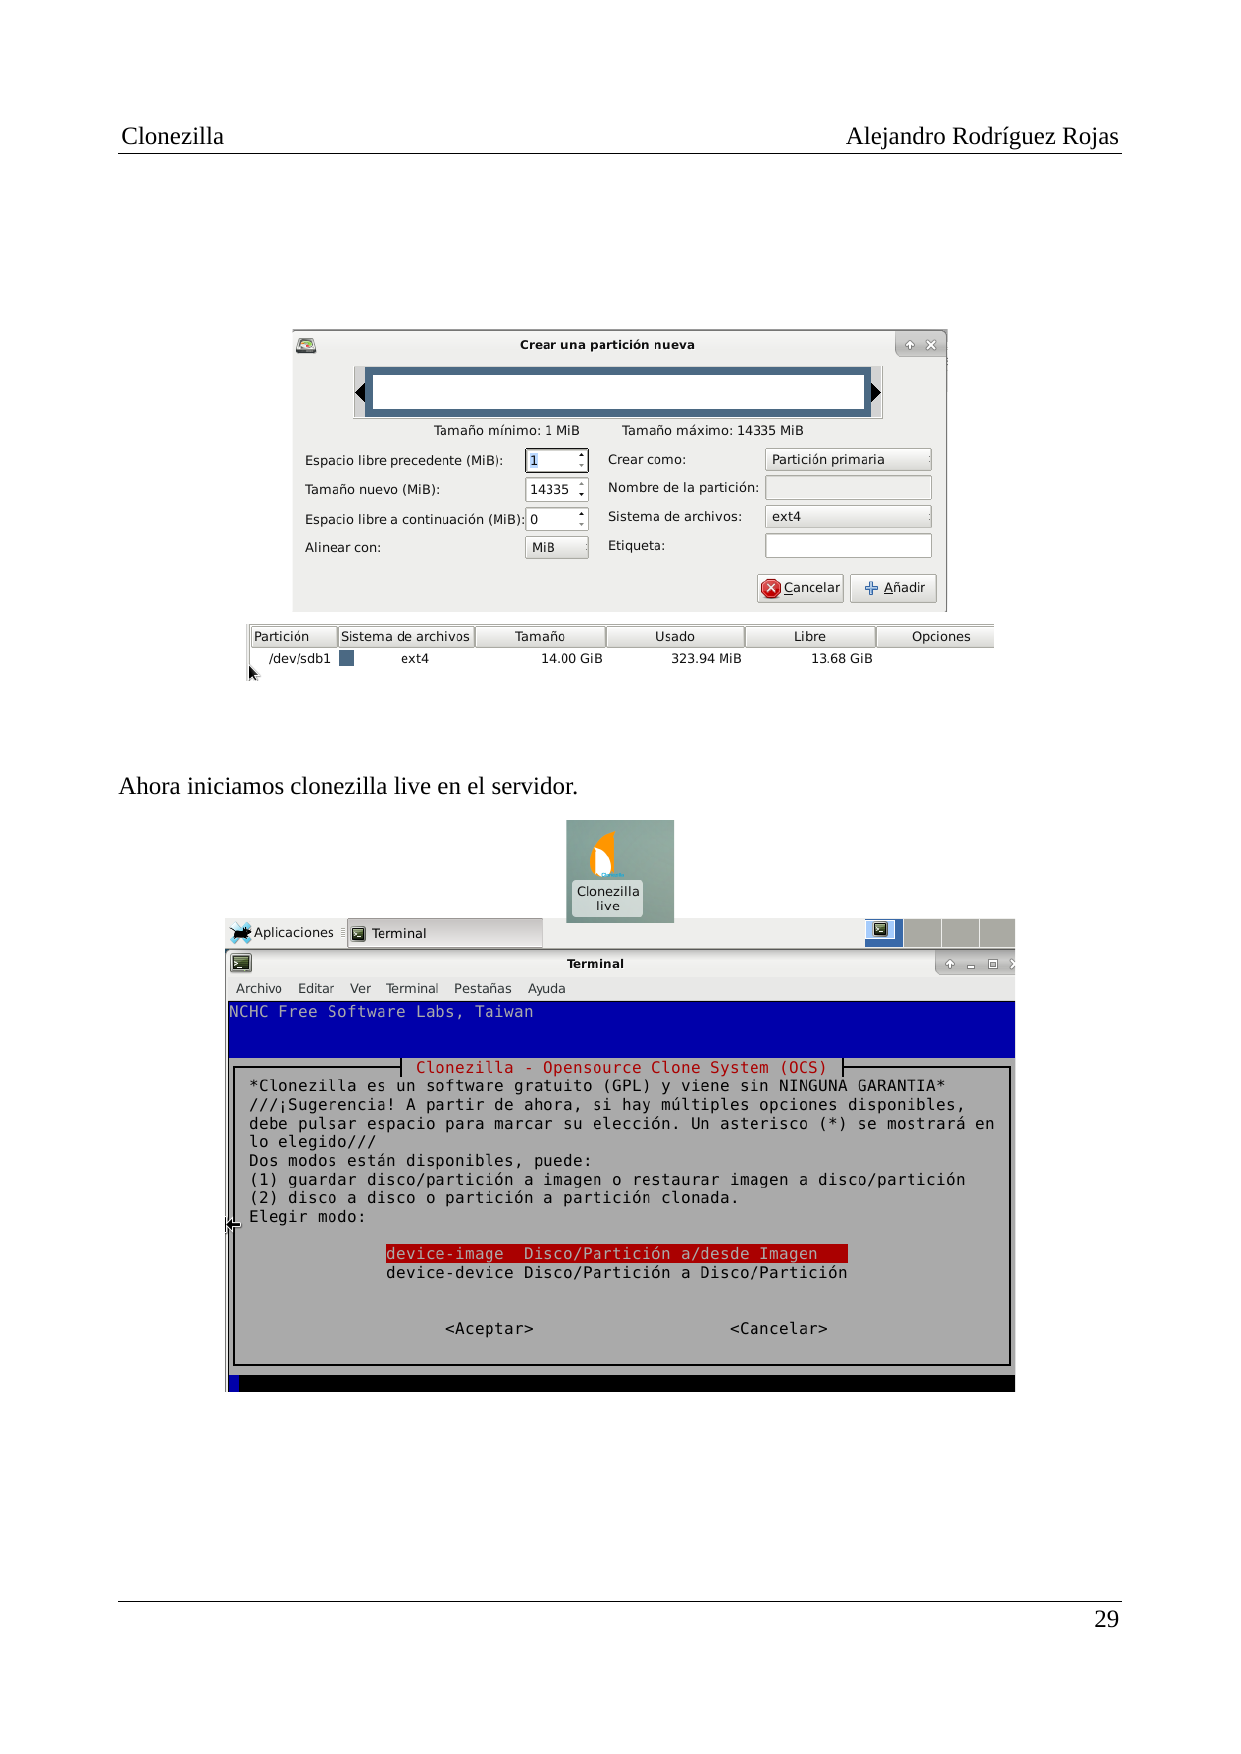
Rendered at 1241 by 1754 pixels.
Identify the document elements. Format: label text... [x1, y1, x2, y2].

picture [292, 329, 948, 612]
picture [246, 624, 994, 681]
text Ahora iniciamos clonezilla live en el servidor. [118, 771, 1122, 800]
picture [225, 820, 1016, 1392]
